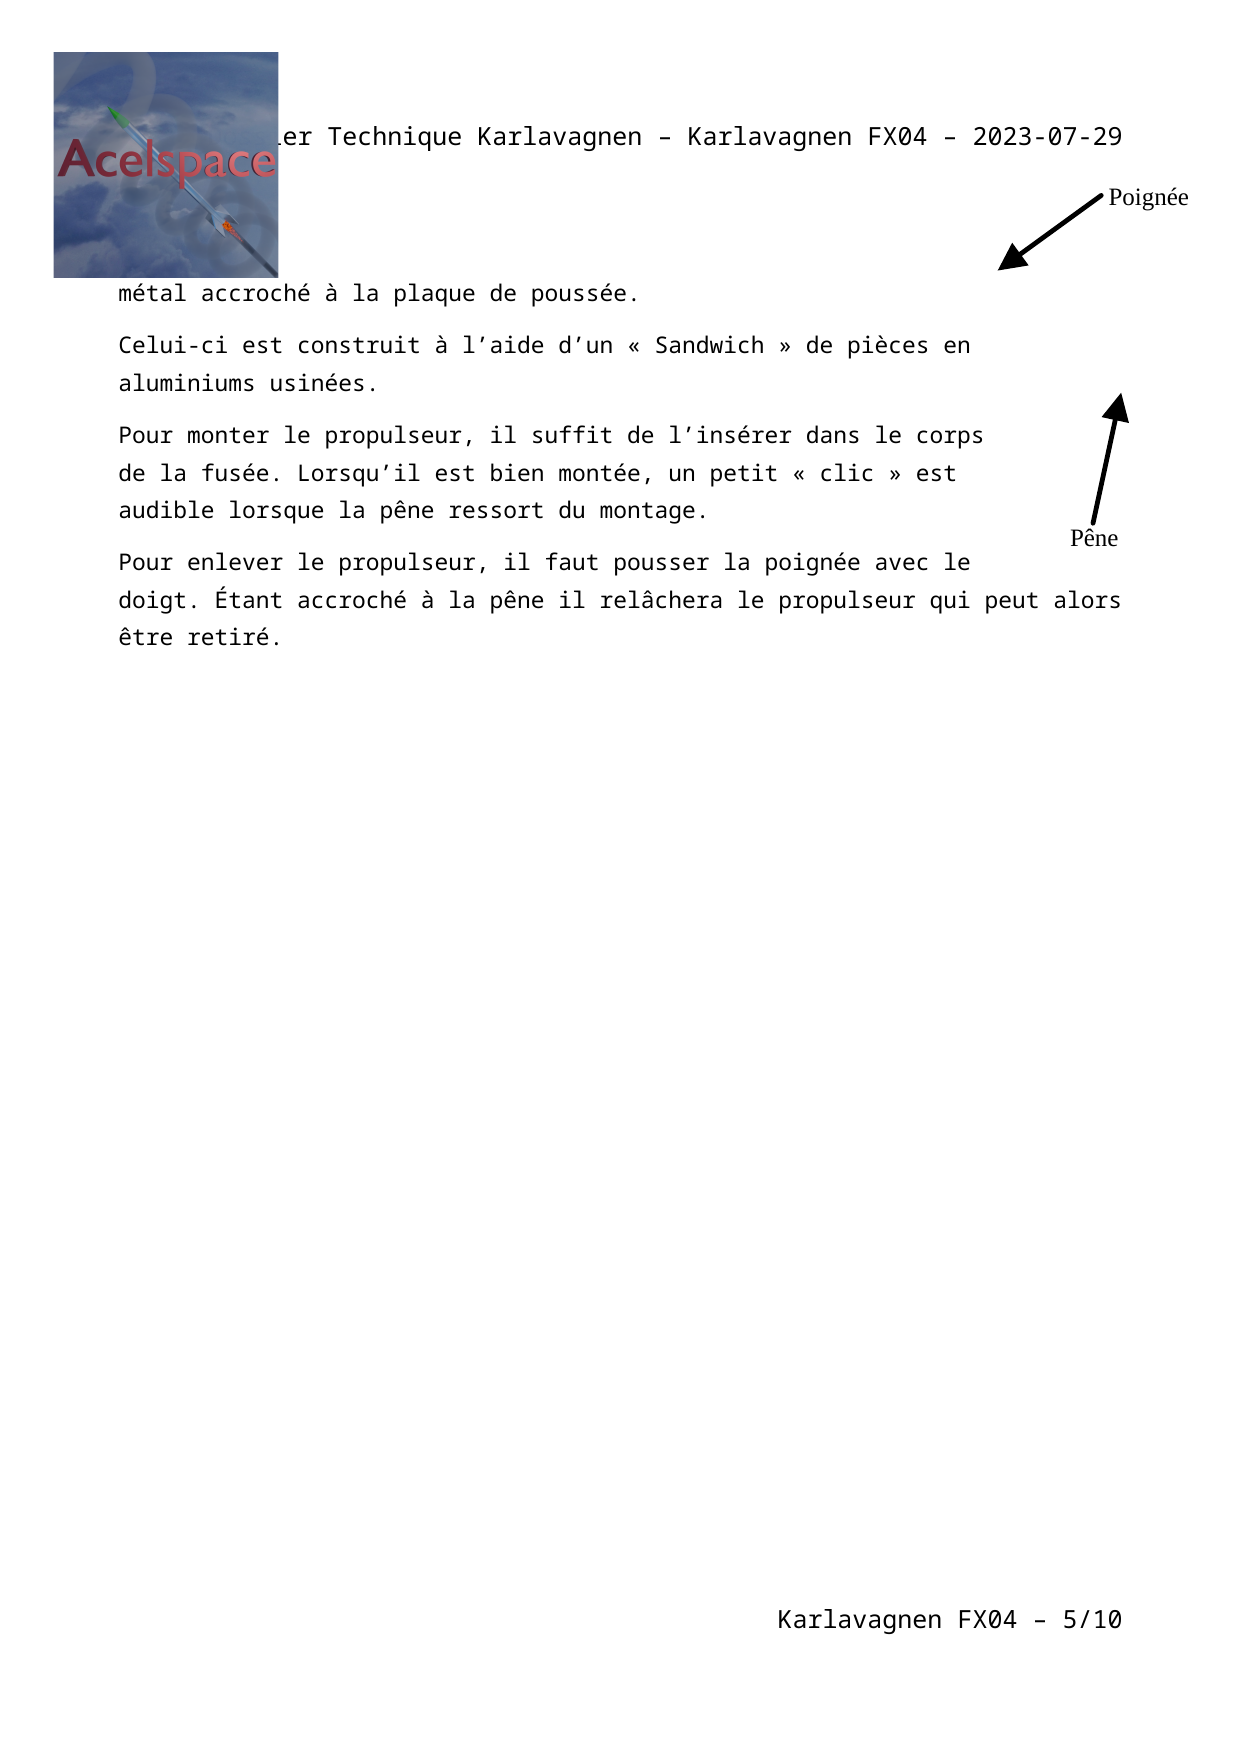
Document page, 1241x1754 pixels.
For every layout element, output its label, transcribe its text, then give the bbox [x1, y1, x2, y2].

text Celui-ci est construit à l’aide d’un « Sandwich » de pièces en aluminiums usinées. [118, 329, 1122, 398]
text Le propulseur est retenu par un petit montage en métal accroché à la plaque de poussée. [118, 182, 1122, 308]
text Pour enlever le propulseur, il faut pousser la poignée avec le doigt. Étant accroché à la pêne il relâchera le propulseur qui peut alors être retiré. [118, 546, 1122, 652]
text Pour monter le propulseur, il suffit de l’insérer dans le corps de la fusée. Lorsqu’il est bien montée, un petit « clic » est audible lorsque la pêne ressort du montage. [118, 419, 1112, 525]
picture [53, 52, 279, 278]
